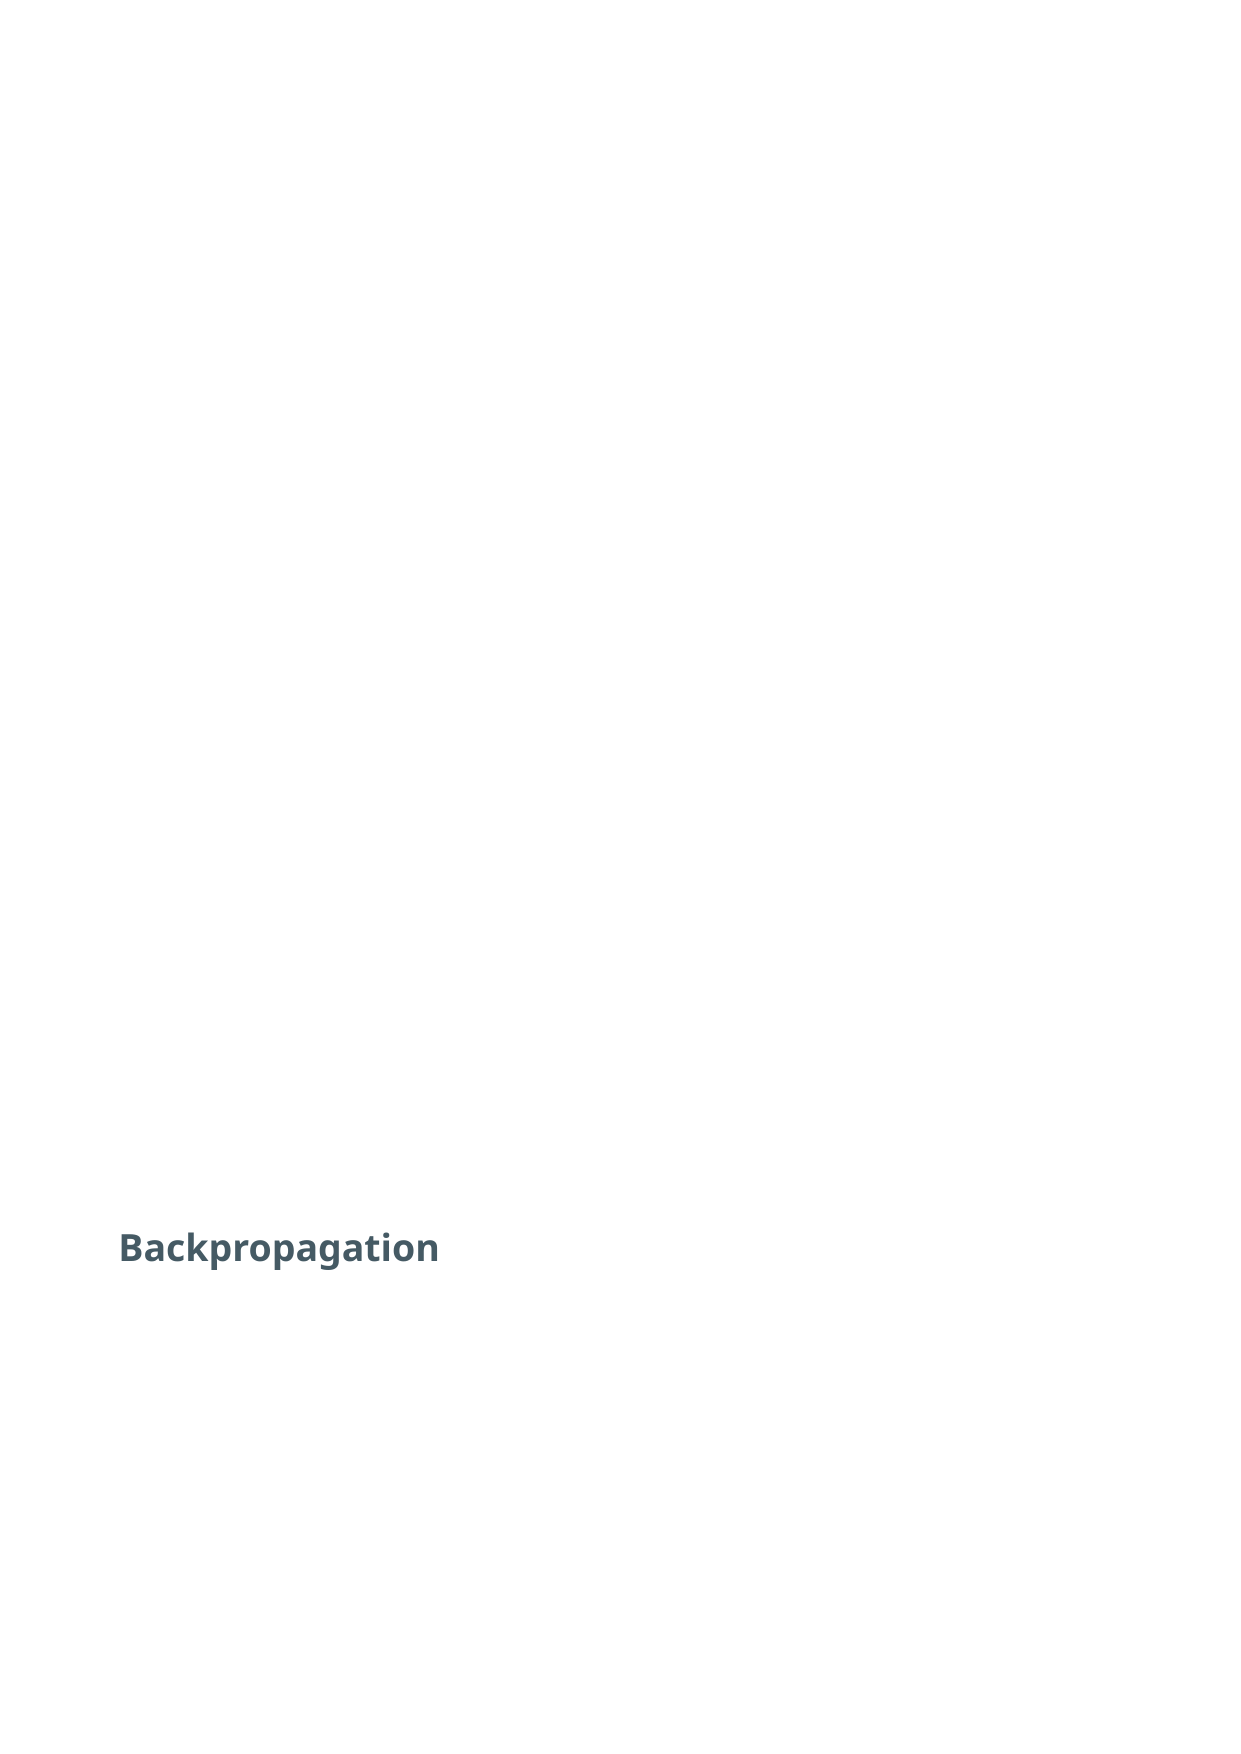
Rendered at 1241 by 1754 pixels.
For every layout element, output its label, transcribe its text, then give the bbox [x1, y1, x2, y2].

subtitle Backpropagation [118, 1221, 1122, 1272]
